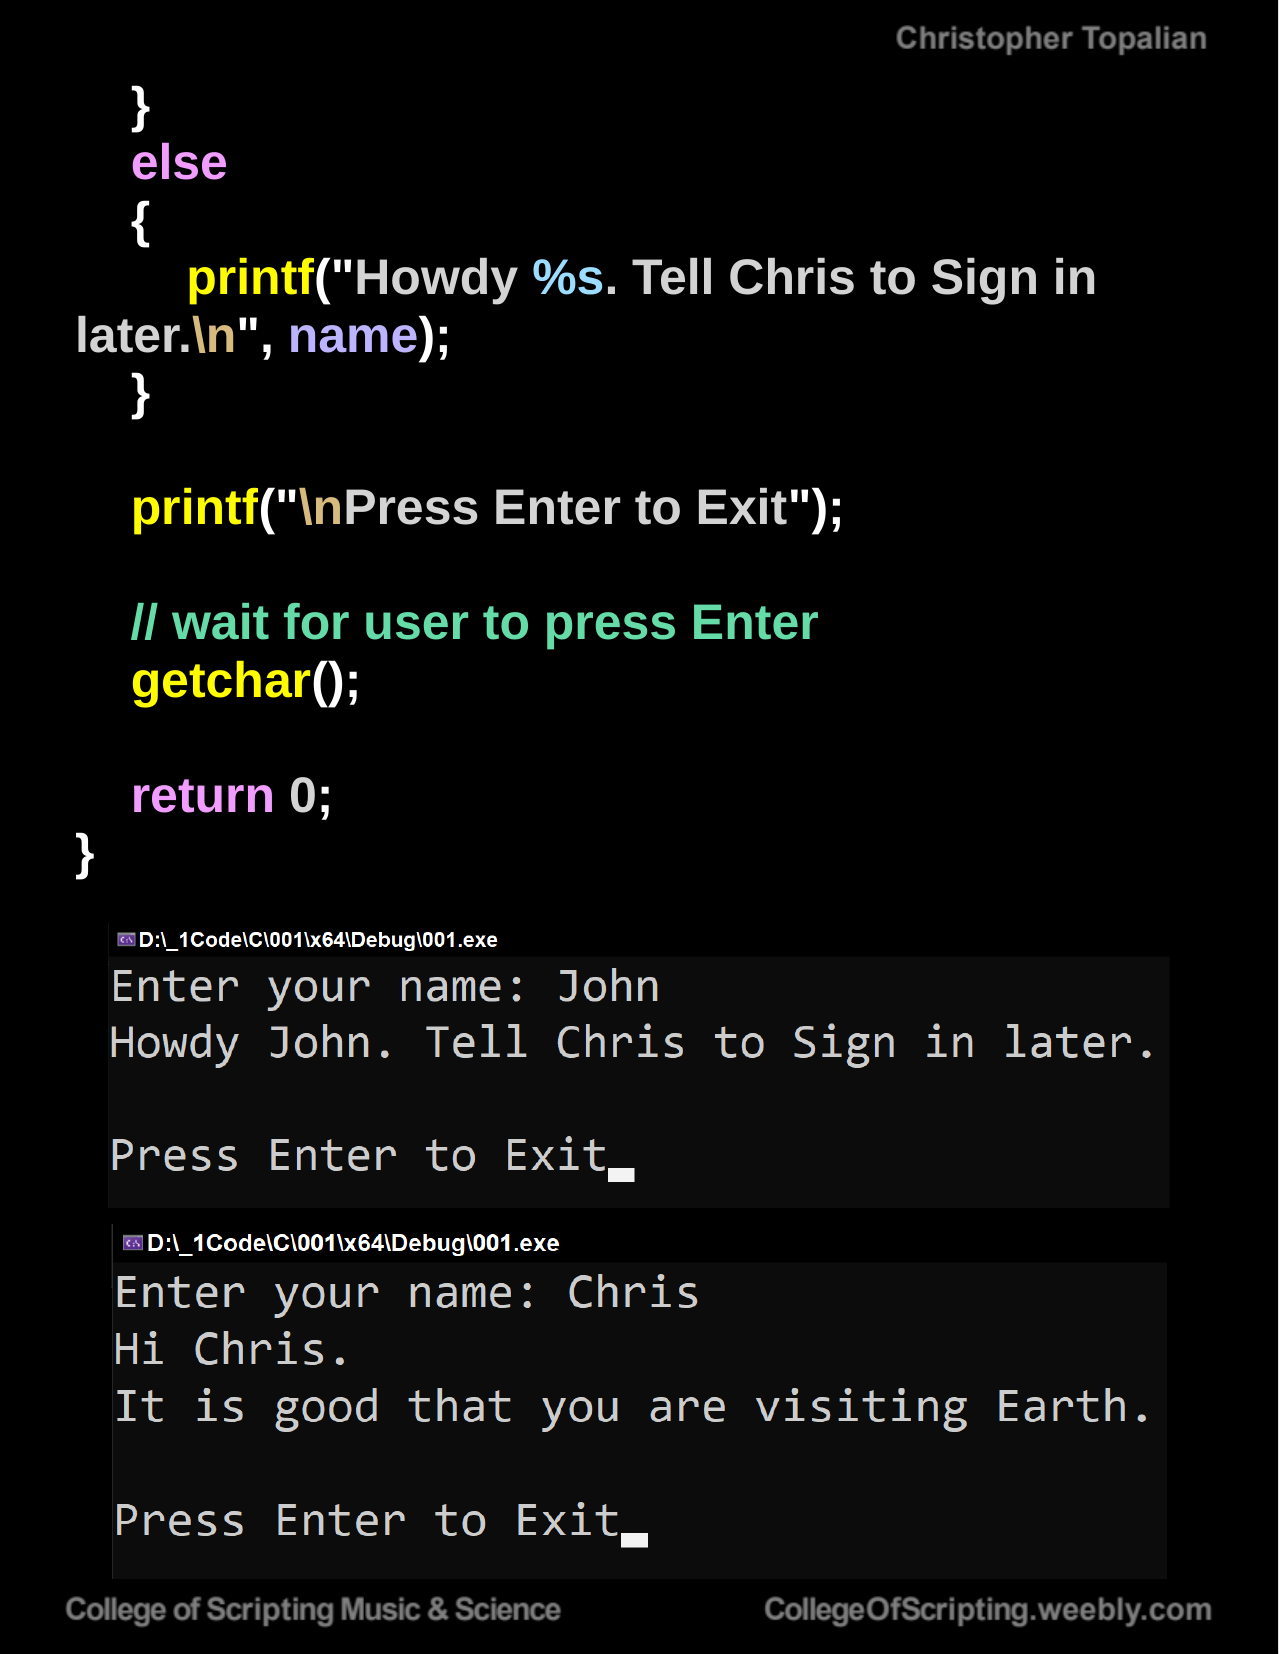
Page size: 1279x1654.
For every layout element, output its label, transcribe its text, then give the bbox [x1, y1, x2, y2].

text printf("\nPress Enter to Exit"); [75, 477, 1203, 535]
text printf("Howdy %s. Tell Chris to Sign in later.\n", name); [75, 247, 1203, 362]
picture [111, 1224, 1167, 1579]
text else [75, 132, 1203, 190]
text } [75, 822, 1203, 880]
text } [75, 362, 1203, 420]
picture [108, 923, 1170, 1208]
text } [75, 75, 1203, 132]
text // wait for user to press Enter [75, 592, 1203, 650]
text getchar(); [75, 650, 1203, 707]
text { [75, 190, 1203, 247]
text return 0; [75, 765, 1203, 822]
